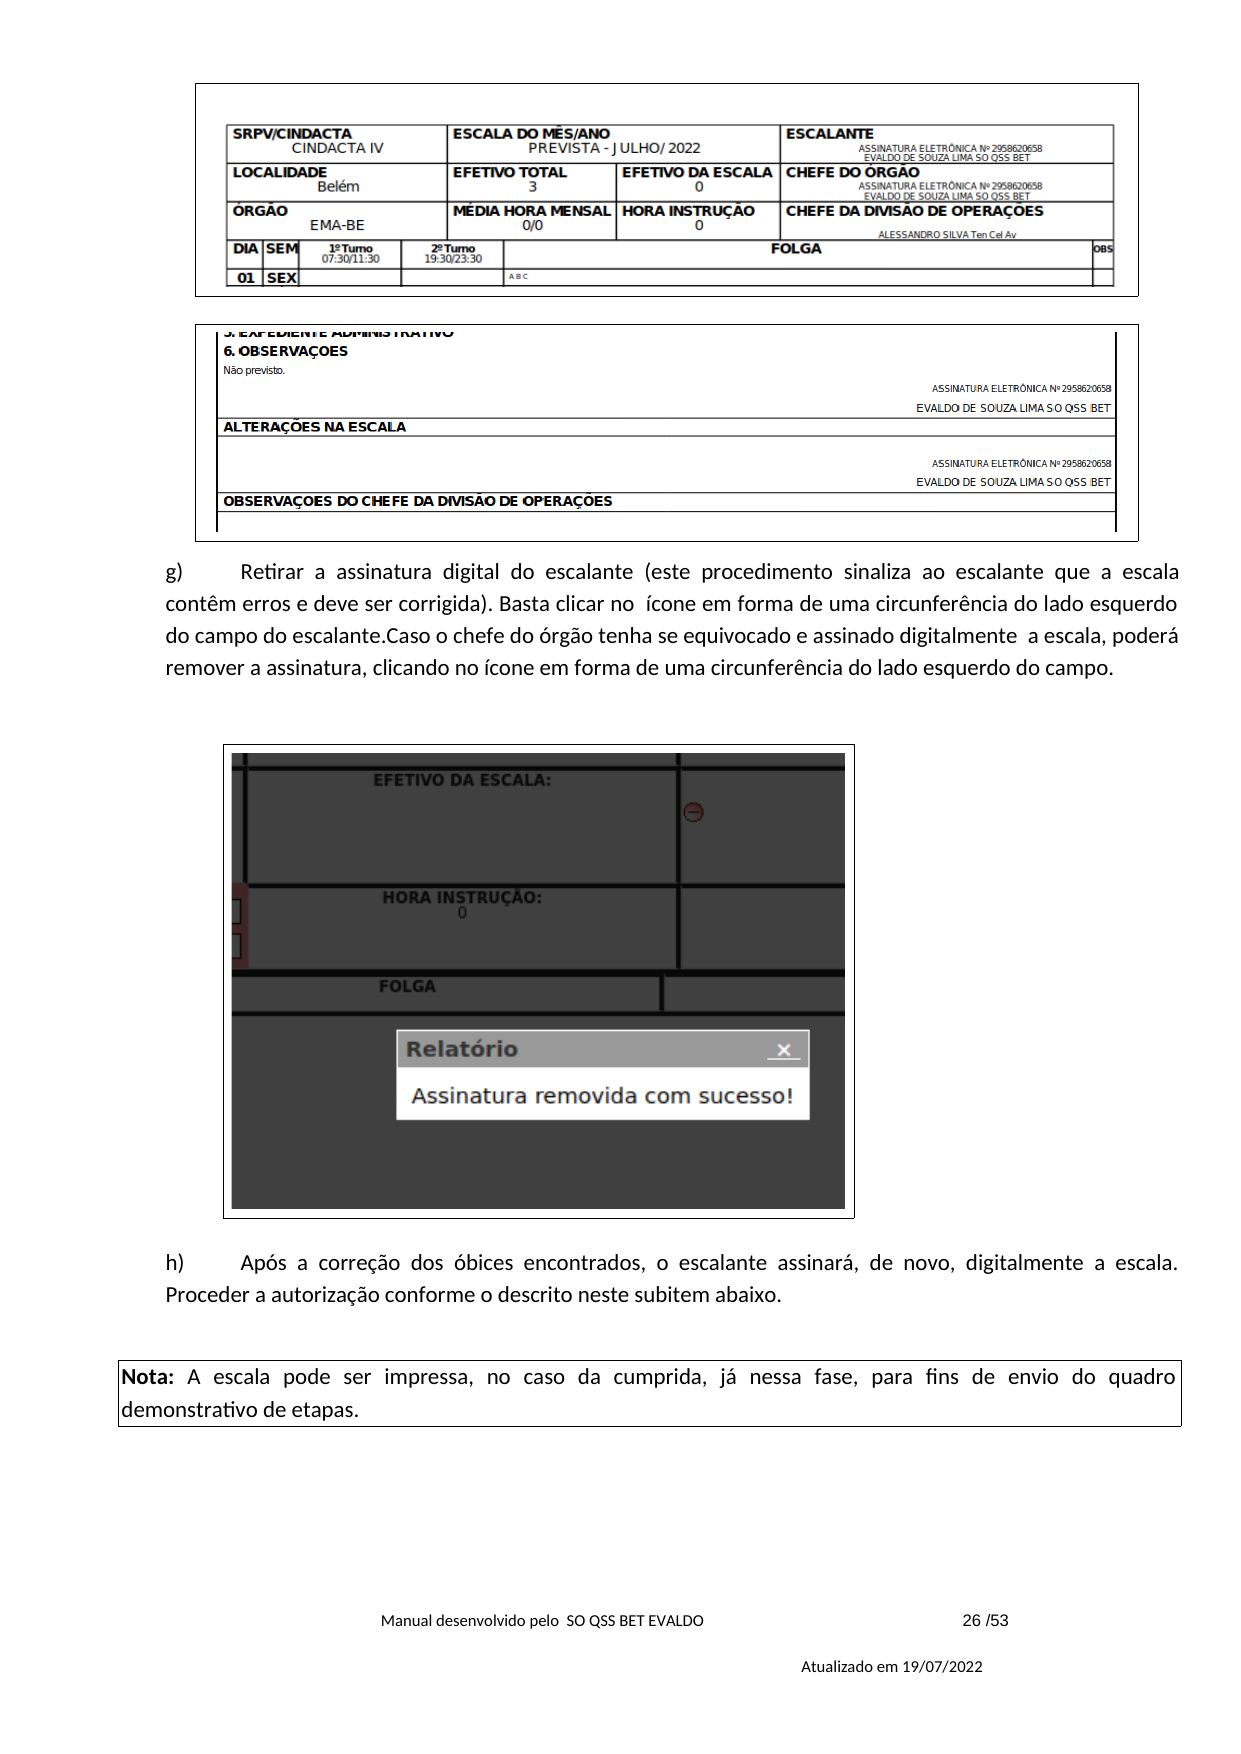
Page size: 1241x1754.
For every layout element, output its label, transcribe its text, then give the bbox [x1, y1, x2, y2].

picture [203, 91, 1129, 287]
picture [231, 753, 845, 1209]
text Nota: A escala pode ser impressa, no caso da cumprida, já nessa fase, para fins de envio do quadro demonstrativo de etapas. [119, 1361, 1181, 1426]
list [165, 71, 1181, 553]
list Retirar a assinatura digital do escalante (este procedimento sinaliza ao escalante que a escala contêm erros e deve ser corrigida). Basta clicar no ícone em forma de uma circunferência do lado esquerdo do campo do escalante.Caso o chefe do órgão tenha se equivocado e assinado digitalmente a escala, poderá remover a assinatura, clicando no ícone em forma de uma circunferência do lado esquerdo do campo. [165, 557, 1181, 681]
list Após a correção dos óbices encontrados, o escalante assinará, de novo, digitalmente a escala. Proceder a autorização conforme o descrito neste subitem abaixo. [165, 1248, 1181, 1308]
picture [203, 332, 1129, 532]
